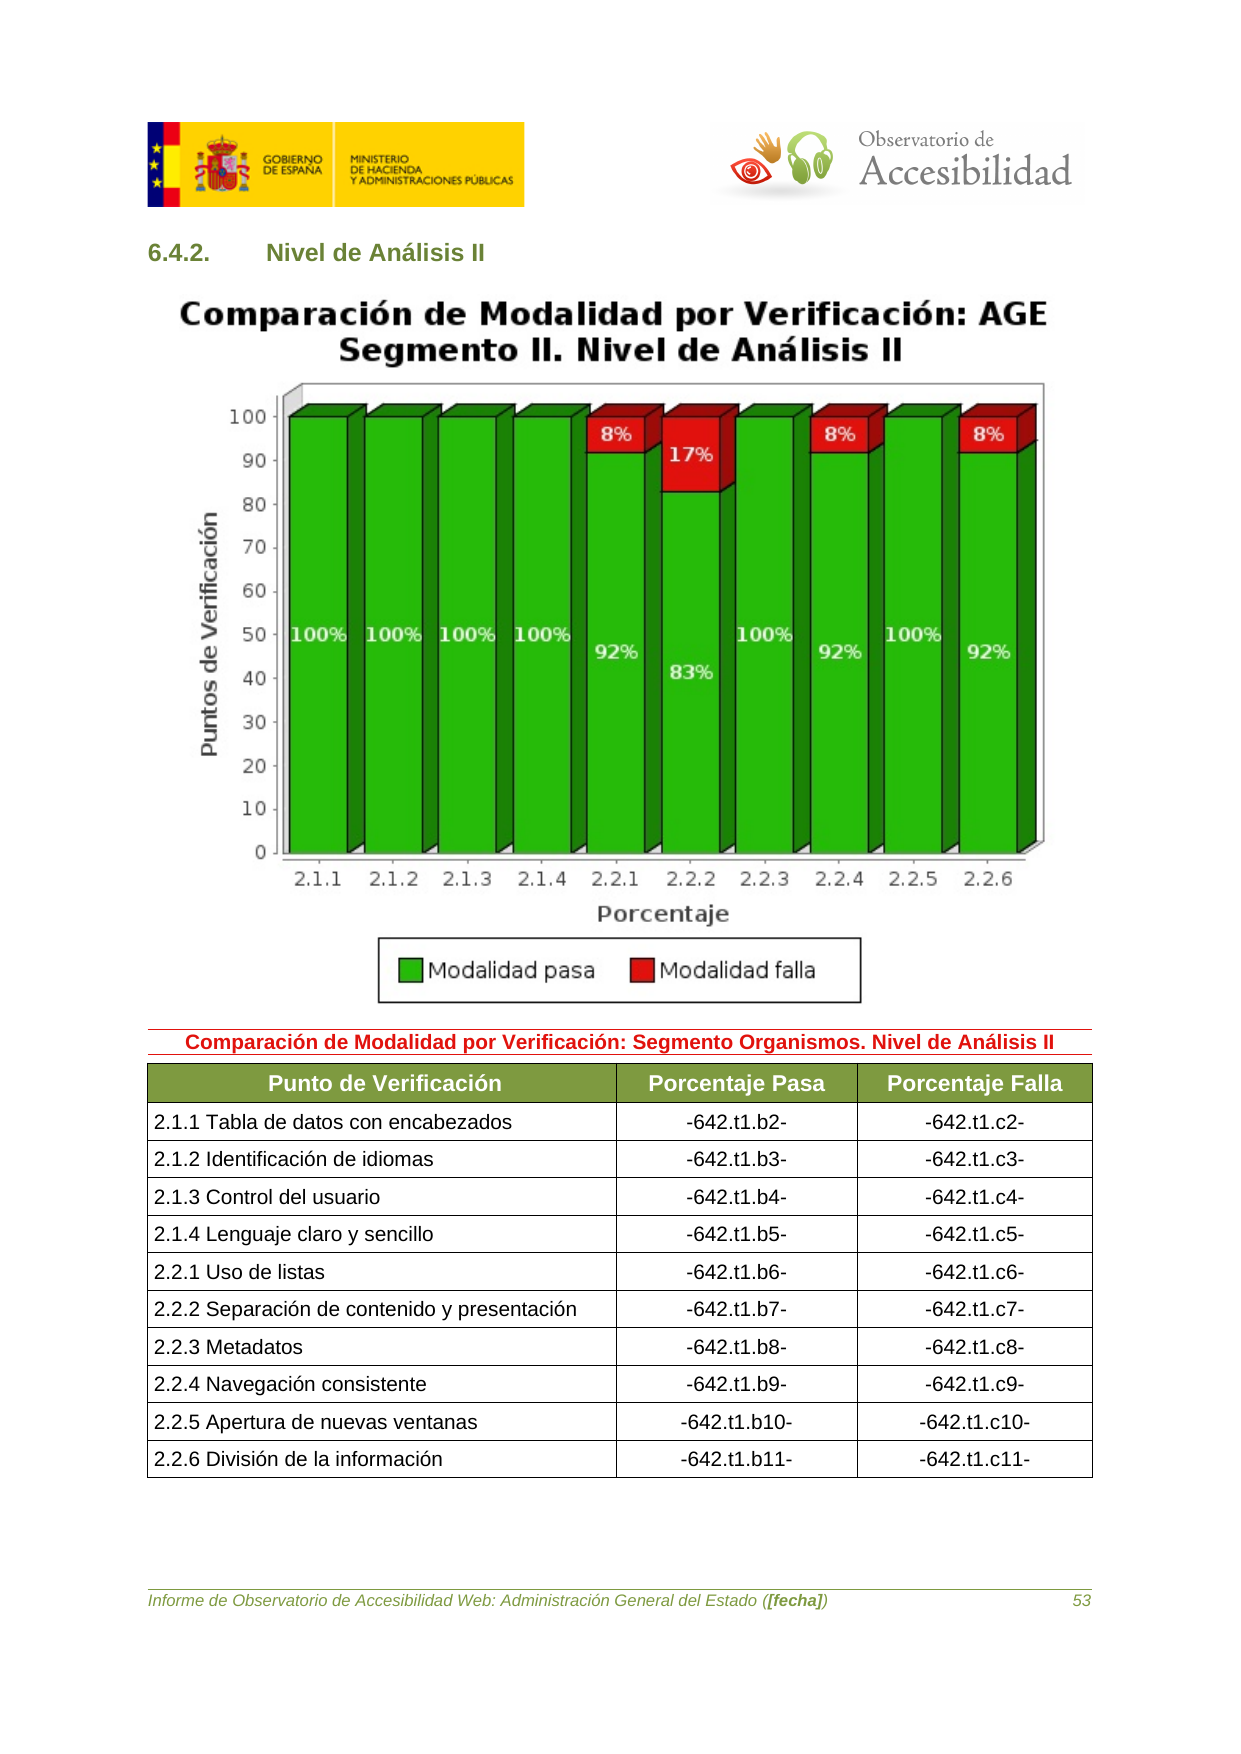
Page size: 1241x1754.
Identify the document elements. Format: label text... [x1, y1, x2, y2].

table_cell -642.t1.b2- [617, 1103, 857, 1140]
table_cell -642.t1.c8- [858, 1328, 1092, 1365]
table_cell -642.t1.b4- [617, 1178, 857, 1215]
list Nivel de Análisis II [148, 238, 1092, 267]
picture [710, 122, 1086, 205]
table_header Punto de Verificación [148, 1064, 616, 1102]
table_cell 2.1.3 Control del usuario [148, 1178, 616, 1215]
table_cell -642.t1.b9- [617, 1366, 857, 1402]
table_cell -642.t1.c3- [858, 1141, 1092, 1177]
table_cell -642.t1.c6- [858, 1253, 1092, 1290]
table_cell -642.t1.c2- [858, 1103, 1092, 1140]
table_cell -642.t1.c5- [858, 1216, 1092, 1252]
table_cell -642.t1.c4- [858, 1178, 1092, 1215]
table_cell 2.2.5 Apertura de nuevas ventanas [148, 1403, 616, 1440]
table_cell 2.2.4 Navegación consistente [148, 1366, 616, 1402]
table_cell 2.1.4 Lenguaje claro y sencillo [148, 1216, 616, 1252]
picture [178, 294, 1062, 1005]
table_cell 2.2.6 División de la información [148, 1441, 616, 1477]
table_cell -642.t1.b7- [617, 1291, 857, 1327]
picture [147, 122, 525, 207]
table_cell -642.t1.c7- [858, 1291, 1092, 1327]
table_cell 2.2.1 Uso de listas [148, 1253, 616, 1290]
table_cell -642.t1.c11- [858, 1441, 1092, 1477]
table_cell -642.t1.b10- [617, 1403, 857, 1440]
table_cell -642.t1.b3- [617, 1141, 857, 1177]
table_cell -642.t1.b8- [617, 1328, 857, 1365]
table_header Porcentaje Pasa [617, 1064, 857, 1102]
table_cell -642.t1.b6- [617, 1253, 857, 1290]
table_cell -642.t1.b11- [617, 1441, 857, 1477]
table_header Porcentaje Falla [858, 1064, 1092, 1102]
table_cell 2.2.3 Metadatos [148, 1328, 616, 1365]
text Comparación de Modalidad por Verificación: Segmento Organismos. Nivel de Análisis II [148, 1030, 1092, 1054]
table_cell 2.1.1 Tabla de datos con encabezados [148, 1103, 616, 1140]
table_cell 2.2.2 Separación de contenido y presentación [148, 1291, 616, 1327]
table_cell -642.t1.c10- [858, 1403, 1092, 1440]
table_cell 2.1.2 Identificación de idiomas [148, 1141, 616, 1177]
table_cell -642.t1.c9- [858, 1366, 1092, 1402]
table_cell -642.t1.b5- [617, 1216, 857, 1252]
